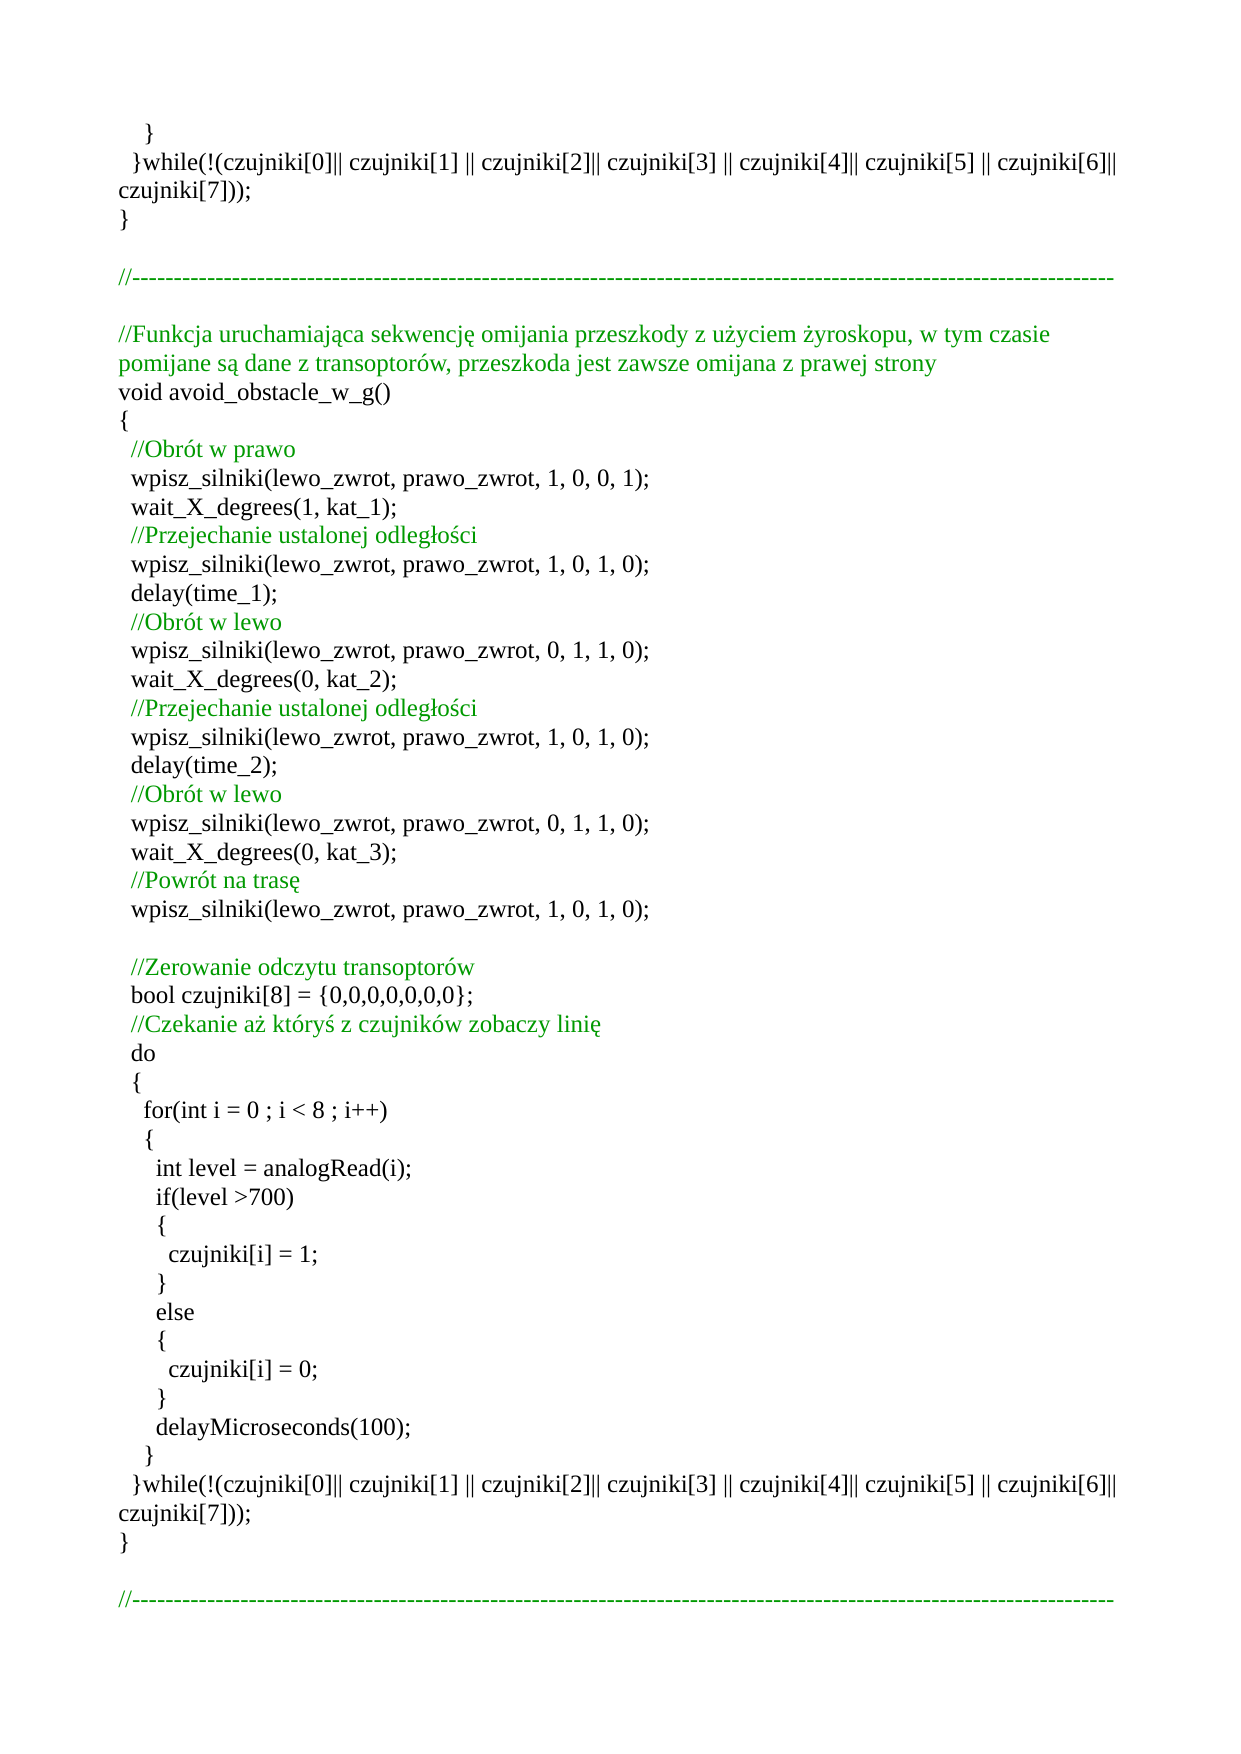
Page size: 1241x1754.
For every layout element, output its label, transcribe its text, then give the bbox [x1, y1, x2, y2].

text delay(time_2); [118, 751, 1122, 779]
text czujniki[i] = 0; [118, 1354, 1122, 1383]
text } [118, 1268, 1122, 1297]
text } [118, 118, 1122, 147]
text { [118, 1124, 1122, 1153]
text { [118, 1326, 1122, 1354]
text if(level >700) [118, 1182, 1122, 1211]
text //Czekanie aż któryś z czujników zobaczy linię [118, 1009, 1122, 1038]
text wpisz_silniki(lewo_zwrot, prawo_zwrot, 0, 1, 1, 0); [118, 808, 1122, 837]
text //Powrót na trasę [118, 866, 1122, 894]
text wpisz_silniki(lewo_zwrot, prawo_zwrot, 1, 0, 1, 0); [118, 549, 1122, 578]
text //Obrót w lewo [118, 779, 1122, 808]
text wait_X_degrees(0, kat_3); [118, 837, 1122, 866]
text //---------------------------------------------------------------------------------------------------------------------- [118, 262, 1122, 291]
text void avoid_obstacle_w_g() [118, 377, 1122, 406]
text bool czujniki[8] = {0,0,0,0,0,0,0}; [118, 981, 1122, 1009]
text wpisz_silniki(lewo_zwrot, prawo_zwrot, 1, 0, 0, 1); [118, 463, 1122, 492]
text { [118, 1067, 1122, 1096]
text wait_X_degrees(0, kat_2); [118, 664, 1122, 693]
text //Funkcja uruchamiająca sekwencję omijania przeszkody z użyciem żyroskopu, w tym czasie pomijane są dane z transoptorów, przeszkoda jest zawsze omijana z prawej strony [118, 319, 1122, 377]
text } [118, 1383, 1122, 1412]
text delayMicroseconds(100); [118, 1412, 1122, 1441]
text { [118, 1211, 1122, 1239]
text wait_X_degrees(1, kat_1); [118, 492, 1122, 521]
text wpisz_silniki(lewo_zwrot, prawo_zwrot, 1, 0, 1, 0); [118, 894, 1122, 923]
text int level = analogRead(i); [118, 1153, 1122, 1182]
text else [118, 1297, 1122, 1326]
text } [118, 1441, 1122, 1469]
text } [118, 1527, 1122, 1556]
text wpisz_silniki(lewo_zwrot, prawo_zwrot, 0, 1, 1, 0); [118, 636, 1122, 664]
text //Obrót w prawo [118, 434, 1122, 463]
text do [118, 1038, 1122, 1067]
text delay(time_1); [118, 578, 1122, 607]
text czujniki[i] = 1; [118, 1239, 1122, 1268]
text wpisz_silniki(lewo_zwrot, prawo_zwrot, 1, 0, 1, 0); [118, 722, 1122, 751]
text }while(!(czujniki[0]|| czujniki[1] || czujniki[2]|| czujniki[3] || czujniki[4]|| czujniki[5] || czujniki[6]|| czujniki[7])); [118, 147, 1122, 204]
text }while(!(czujniki[0]|| czujniki[1] || czujniki[2]|| czujniki[3] || czujniki[4]|| czujniki[5] || czujniki[6]|| czujniki[7])); [118, 1469, 1122, 1527]
text //Zerowanie odczytu transoptorów [118, 952, 1122, 981]
text //Przejechanie ustalonej odległości [118, 521, 1122, 549]
text for(int i = 0 ; i < 8 ; i++) [118, 1096, 1122, 1124]
text //Przejechanie ustalonej odległości [118, 693, 1122, 722]
text //---------------------------------------------------------------------------------------------------------------------- [118, 1584, 1122, 1613]
text } [118, 204, 1122, 233]
text //Obrót w lewo [118, 607, 1122, 636]
text { [118, 406, 1122, 434]
